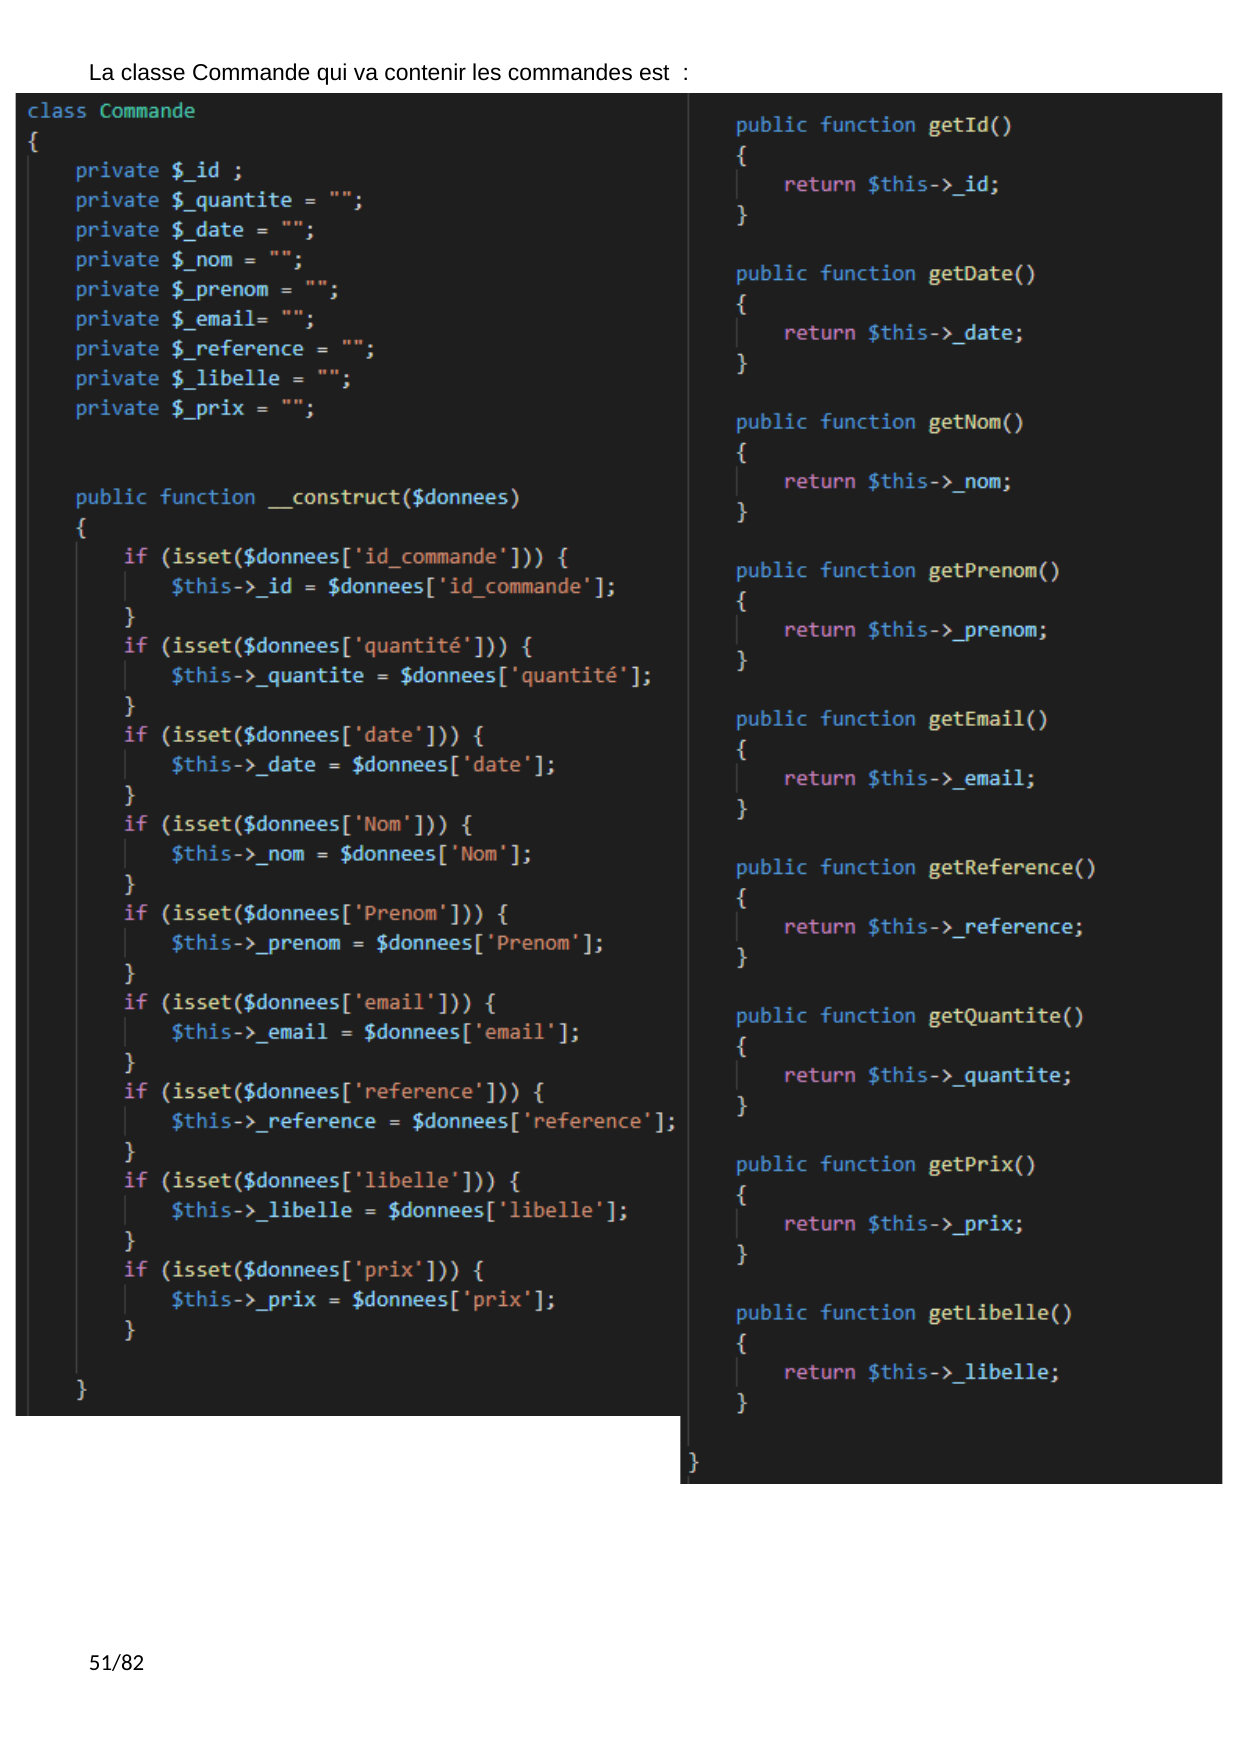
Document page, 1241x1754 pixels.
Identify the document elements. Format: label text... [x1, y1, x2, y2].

picture [15, 93, 1223, 1484]
text La classe Commande qui va contenir les commandes est : [89, 59, 1092, 85]
